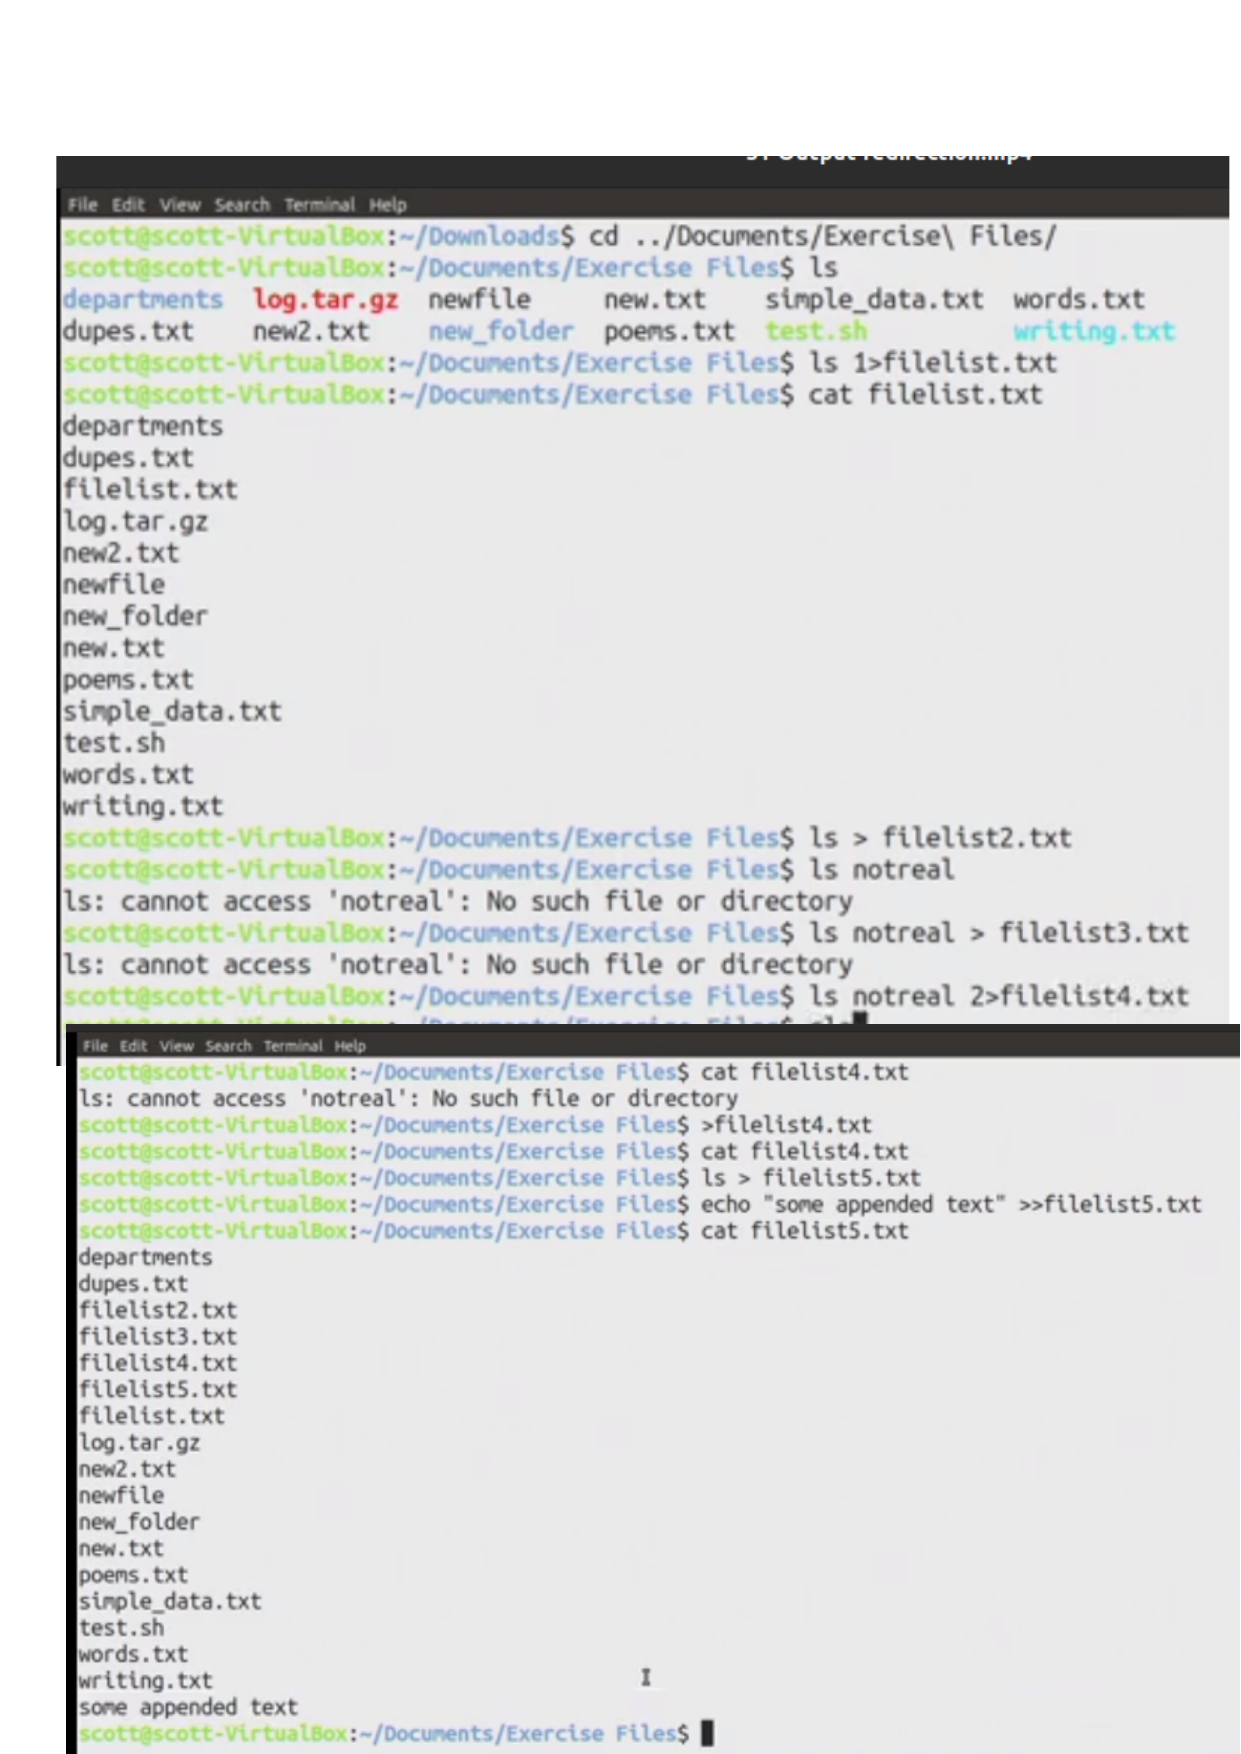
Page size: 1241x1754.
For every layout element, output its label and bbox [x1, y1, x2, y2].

picture [56, 156, 1240, 1754]
